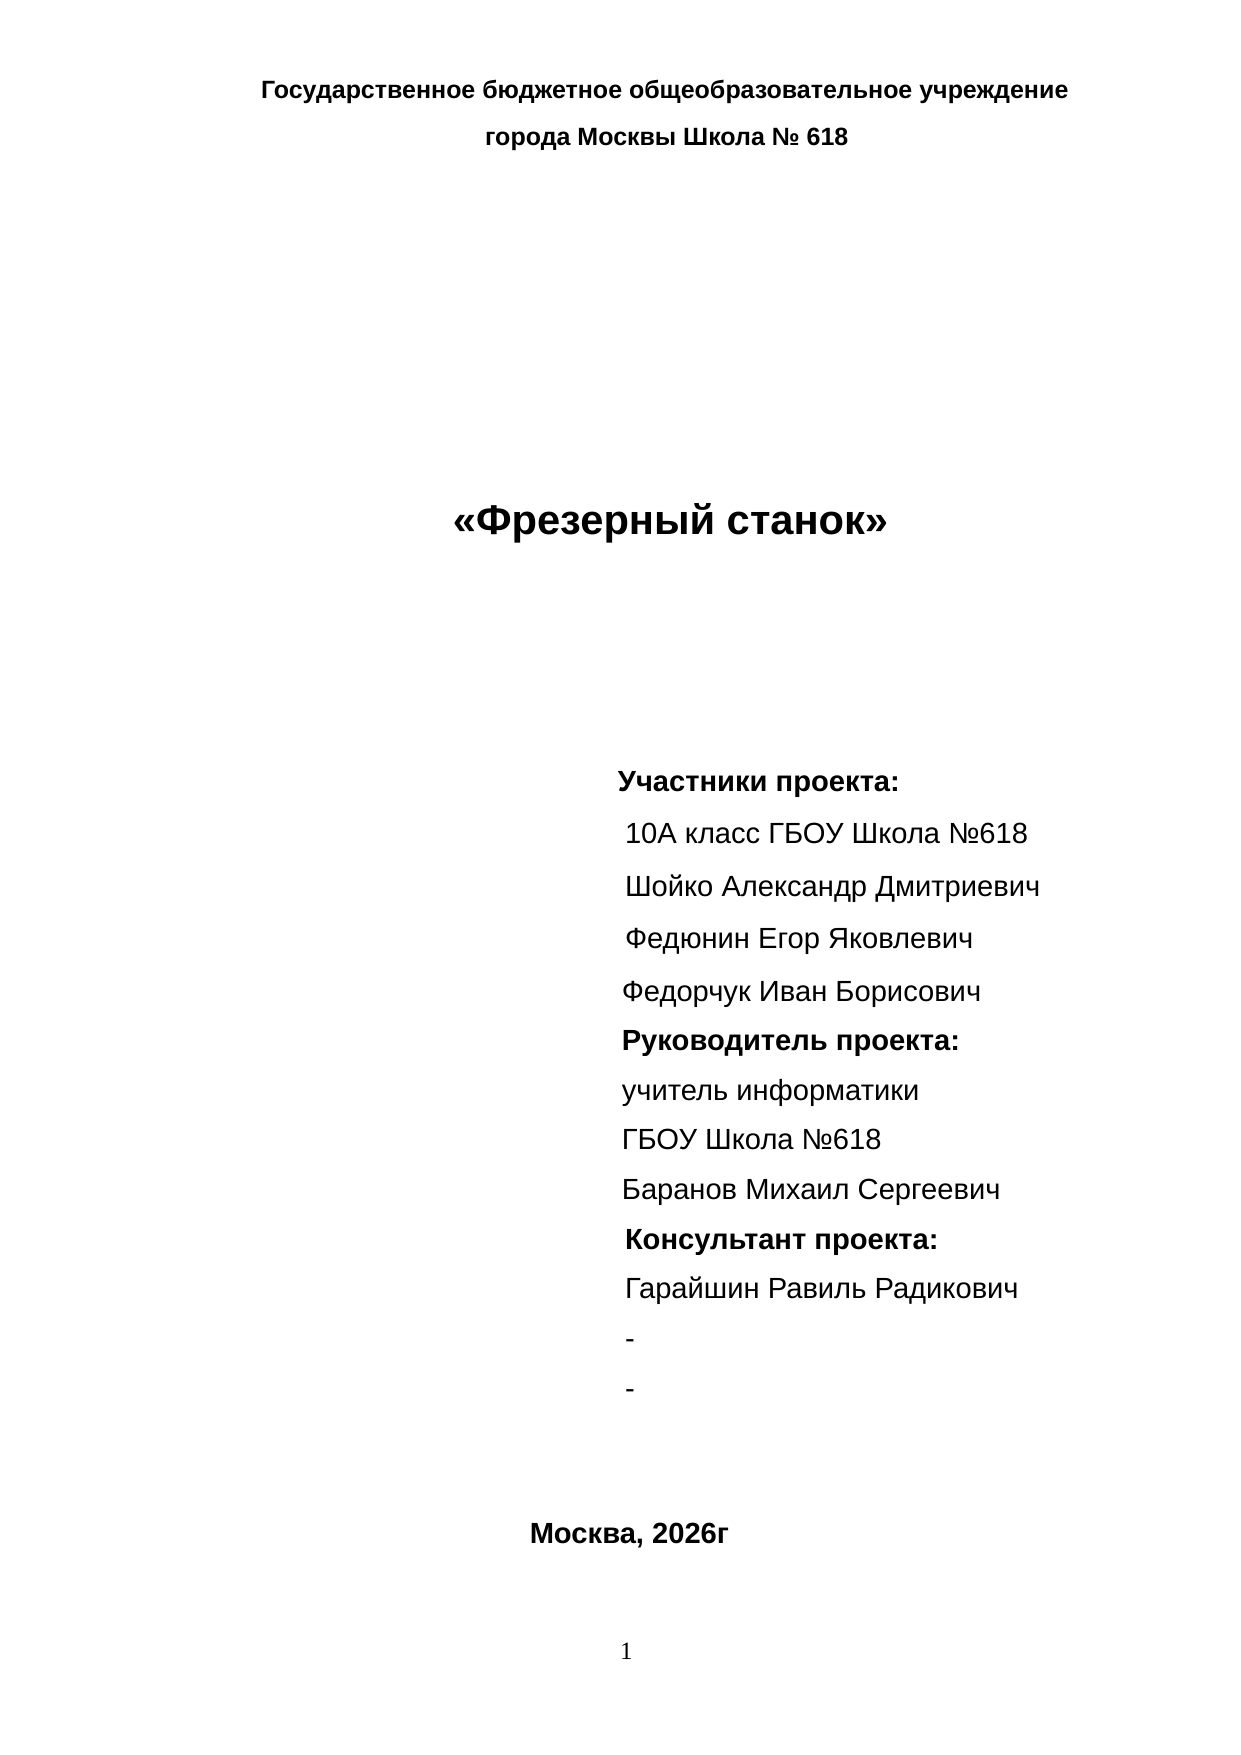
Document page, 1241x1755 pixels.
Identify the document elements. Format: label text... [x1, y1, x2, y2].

text ГБОУ Школа №618 [622, 1122, 1018, 1156]
text Федорчук Иван Борисович Руководитель проекта: учитель информатики [622, 973, 1018, 1106]
text Участники проекта: [388, 764, 1122, 797]
text Гарайшин Равиль Радикович [625, 1271, 1122, 1305]
text - [625, 1321, 1122, 1355]
text - [625, 1371, 1122, 1404]
text Консультант проекта: [625, 1222, 1122, 1255]
text Баранов Михаил Сергеевич [622, 1172, 1018, 1206]
text Государственное бюджетное общеобразовательное учреждение [136, 75, 1069, 104]
text Шойко Александр Дмитриевич [625, 869, 1122, 902]
subtitle «Фрезерный станок» [211, 495, 1122, 543]
text города Москвы Школа № 618 [388, 122, 946, 151]
text 10А класс ГБОУ Школа №618 [625, 816, 1122, 850]
text Москва, 2026г [388, 1516, 871, 1550]
text Федюнин Егор Яковлевич [625, 921, 1122, 955]
